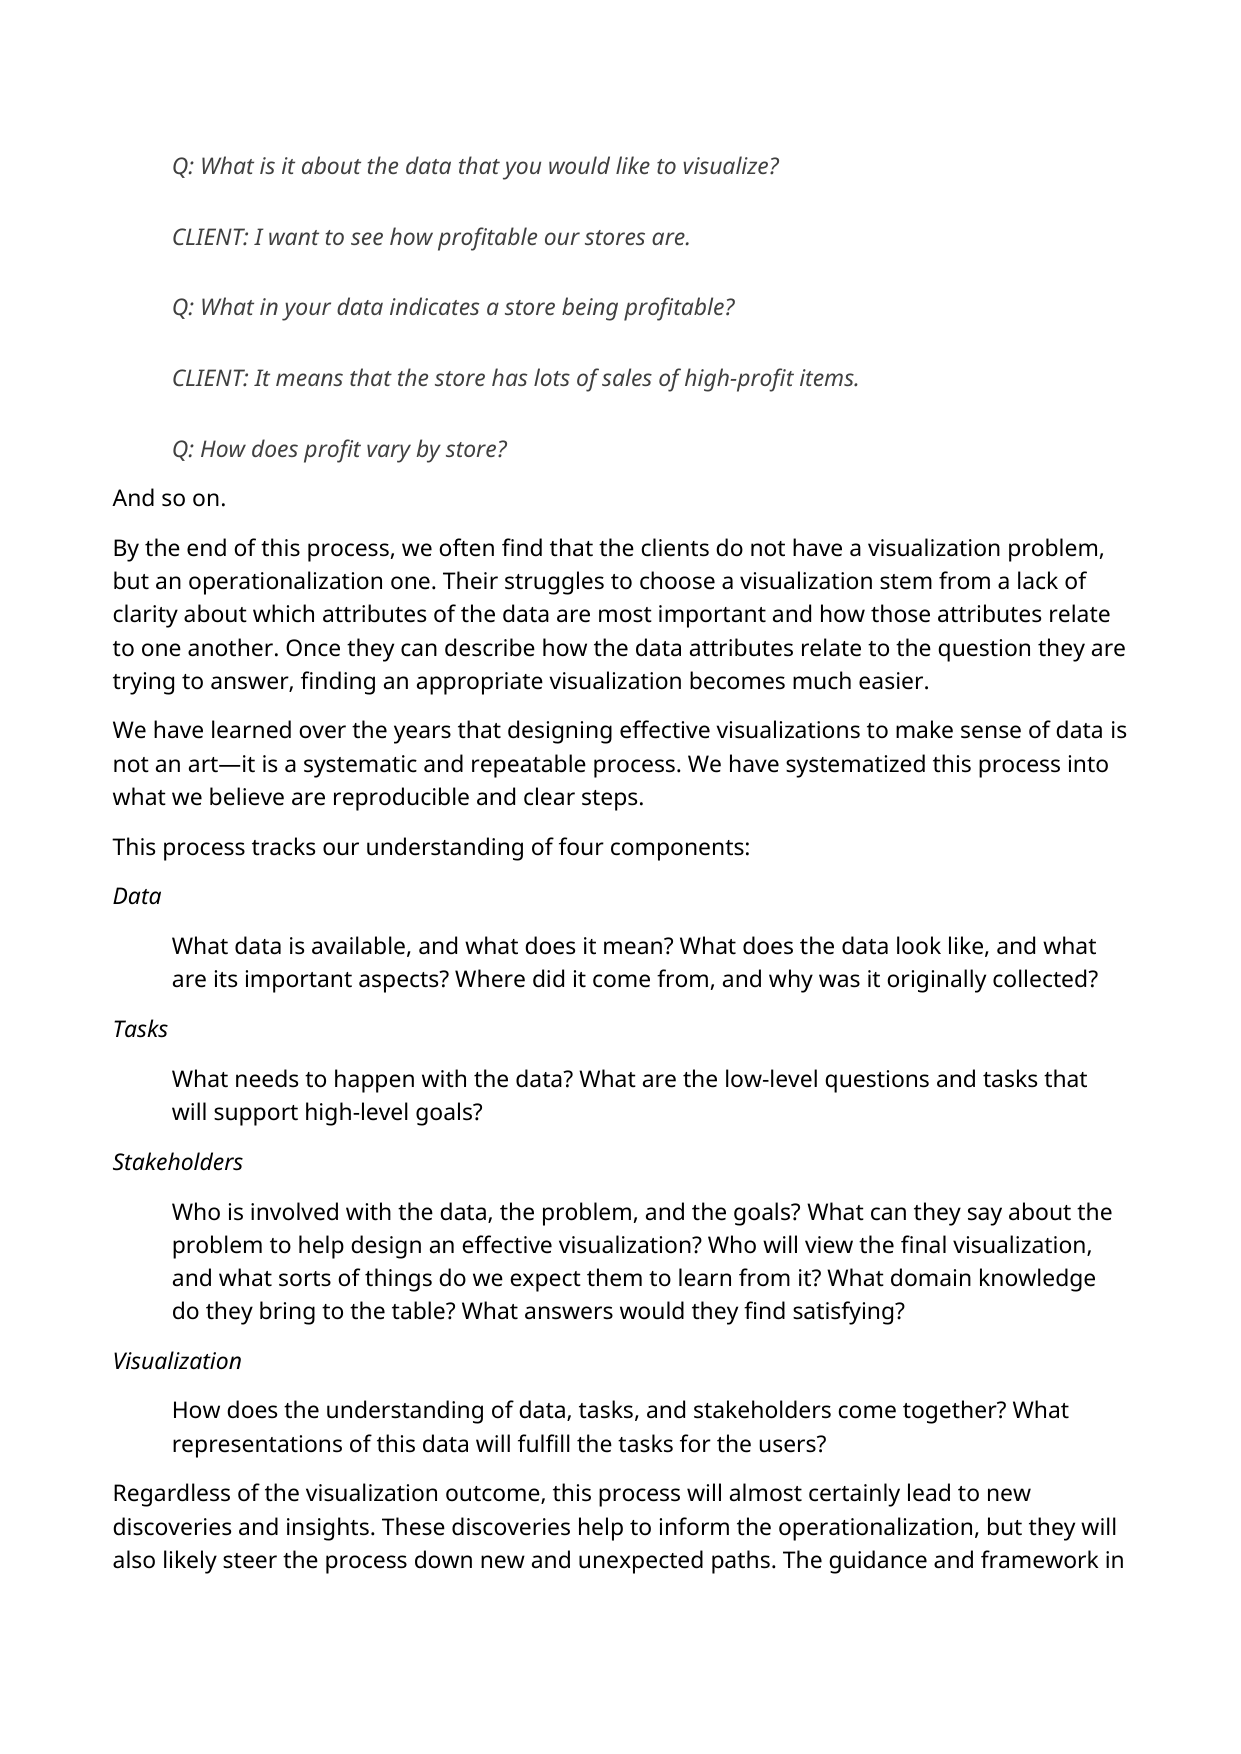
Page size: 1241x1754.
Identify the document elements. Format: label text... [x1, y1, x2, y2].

text This process tracks our understanding of four components: [112, 830, 1128, 862]
text What needs to happen with the data? What are the low-level questions and tasks that will support high-level goals? [172, 1063, 1128, 1127]
text Regardless of the visualization outcome, this process will almost certainly lead to new discoveries and insights. These discoveries help to inform the operationalization, but they will also likely steer the process down new and unexpected paths. The guidance and framework in [112, 1477, 1128, 1575]
text Who is involved with the data, the problem, and the goals? What can they say about the problem to help design an effective visualization? Who will view the final visualization, and what sorts of things do we expect them to learn from it? What domain knowledge do they bring to the table? What answers would they find satisfying? [172, 1195, 1128, 1326]
text Data [112, 880, 1128, 911]
text Q: How does profit vary by store? [172, 432, 1069, 464]
text Q: What in your data indicates a store being profitable? [172, 291, 1069, 322]
text Q: What is it about the data that you would like to visualize? [172, 150, 1069, 181]
text How does the understanding of data, tasks, and stakeholders come together? What representations of this data will fulfill the tasks for the users? [172, 1394, 1128, 1459]
text Stakeholders [112, 1146, 1128, 1177]
text Tasks [112, 1013, 1128, 1044]
text Visualization [112, 1344, 1128, 1376]
text By the end of this process, we often find that the clients do not have a visualization problem, but an operationalization one. Their struggles to choose a visualization stem from a lack of clarity about which attributes of the data are most important and how those attributes relate to one another. Once they can describe how the data attributes relate to the question they are trying to answer, finding an appropriate visualization becomes much easier. [112, 532, 1128, 696]
text And so on. [112, 482, 1128, 513]
text What data is available, and what does it mean? What does the data look like, and what are its important aspects? Where did it come from, and why was it originally collected? [172, 930, 1128, 994]
text CLIENT: I want to see how profitable our stores are. [172, 221, 1069, 252]
text We have learned over the years that designing effective visualizations to make sense of data is not an art—it is a systematic and repeatable process. We have systematized this process into what we believe are reproducible and clear steps. [112, 714, 1128, 812]
text CLIENT: It means that the store has lots of sales of high-profit items. [172, 362, 1069, 393]
